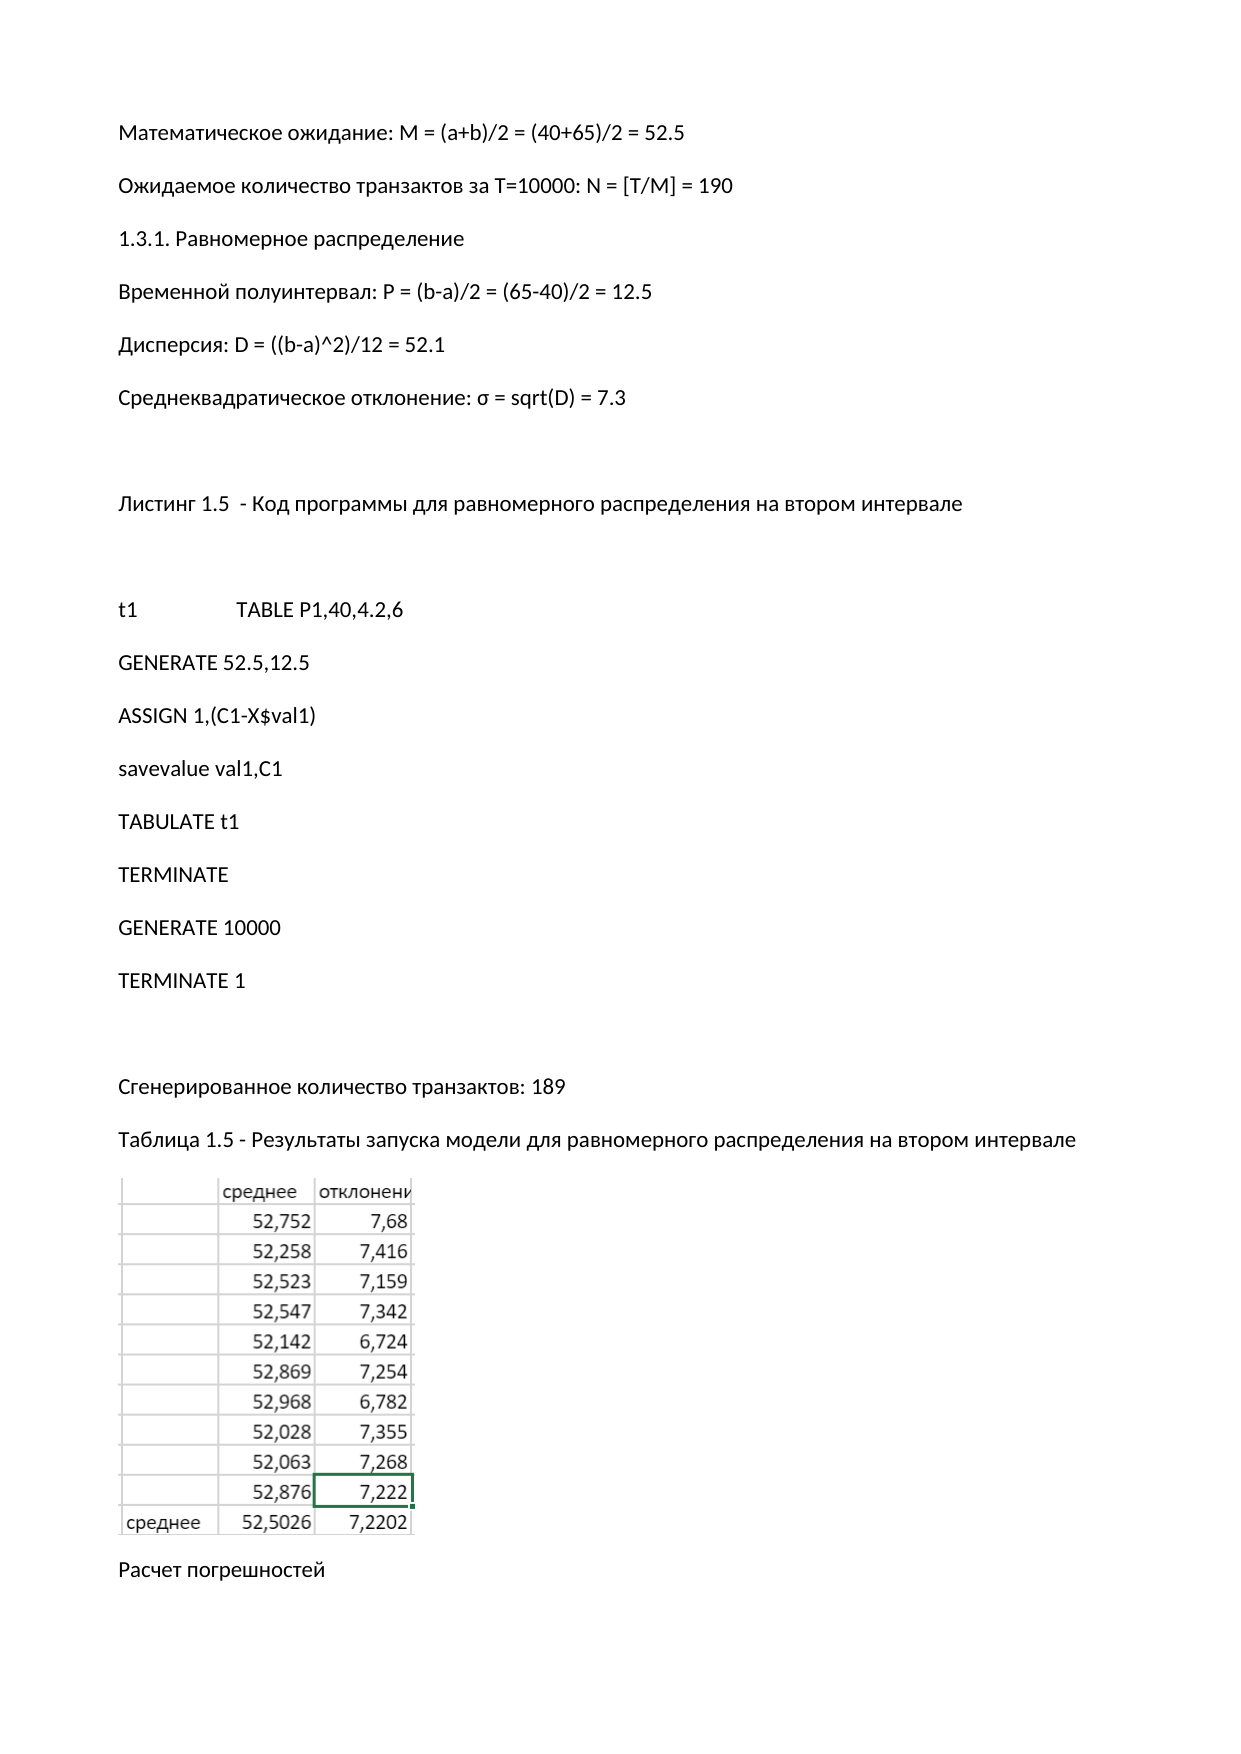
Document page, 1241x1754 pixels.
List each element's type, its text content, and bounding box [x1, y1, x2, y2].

text TERMINATE [118, 860, 1122, 888]
text GENERATE 10000 [118, 913, 1122, 941]
text Дисперсия: D = ((b-a)^2)/12 = 52.1 [118, 330, 1122, 358]
text Временной полуинтервал: P = (b-a)/2 = (65-40)/2 = 12.5 [118, 277, 1122, 305]
text Листинг 1.5 - Код программы для равномерного распределения на втором интервале [118, 489, 1122, 517]
text Ожидаемое количество транзактов за T=10000: N = [T/M] = 190 [118, 171, 1122, 199]
text TABULATE t1 [118, 807, 1122, 835]
text t1 TABLE P1,40,4.2,6 [118, 595, 1122, 623]
text Расчет погрешностей [118, 1556, 1122, 1584]
text Математическое ожидание: M = (a+b)/2 = (40+65)/2 = 52.5 [118, 118, 1122, 146]
text 1.3.1. Равномерное распределение [118, 224, 1122, 252]
text TERMINATE 1 [118, 966, 1122, 994]
text ASSIGN 1,(C1-X$val1) [118, 701, 1122, 729]
text savevalue val1,C1 [118, 754, 1122, 782]
text Таблица 1.5 - Результаты запуска модели для равномерного распределения на втором интервале [118, 1126, 1122, 1153]
text Среднеквадратическое отклонение: σ = sqrt(D) = 7.3 [118, 383, 1122, 411]
text GENERATE 52.5,12.5 [118, 648, 1122, 676]
text Сгенерированное количество транзактов: 189 [118, 1072, 1122, 1101]
